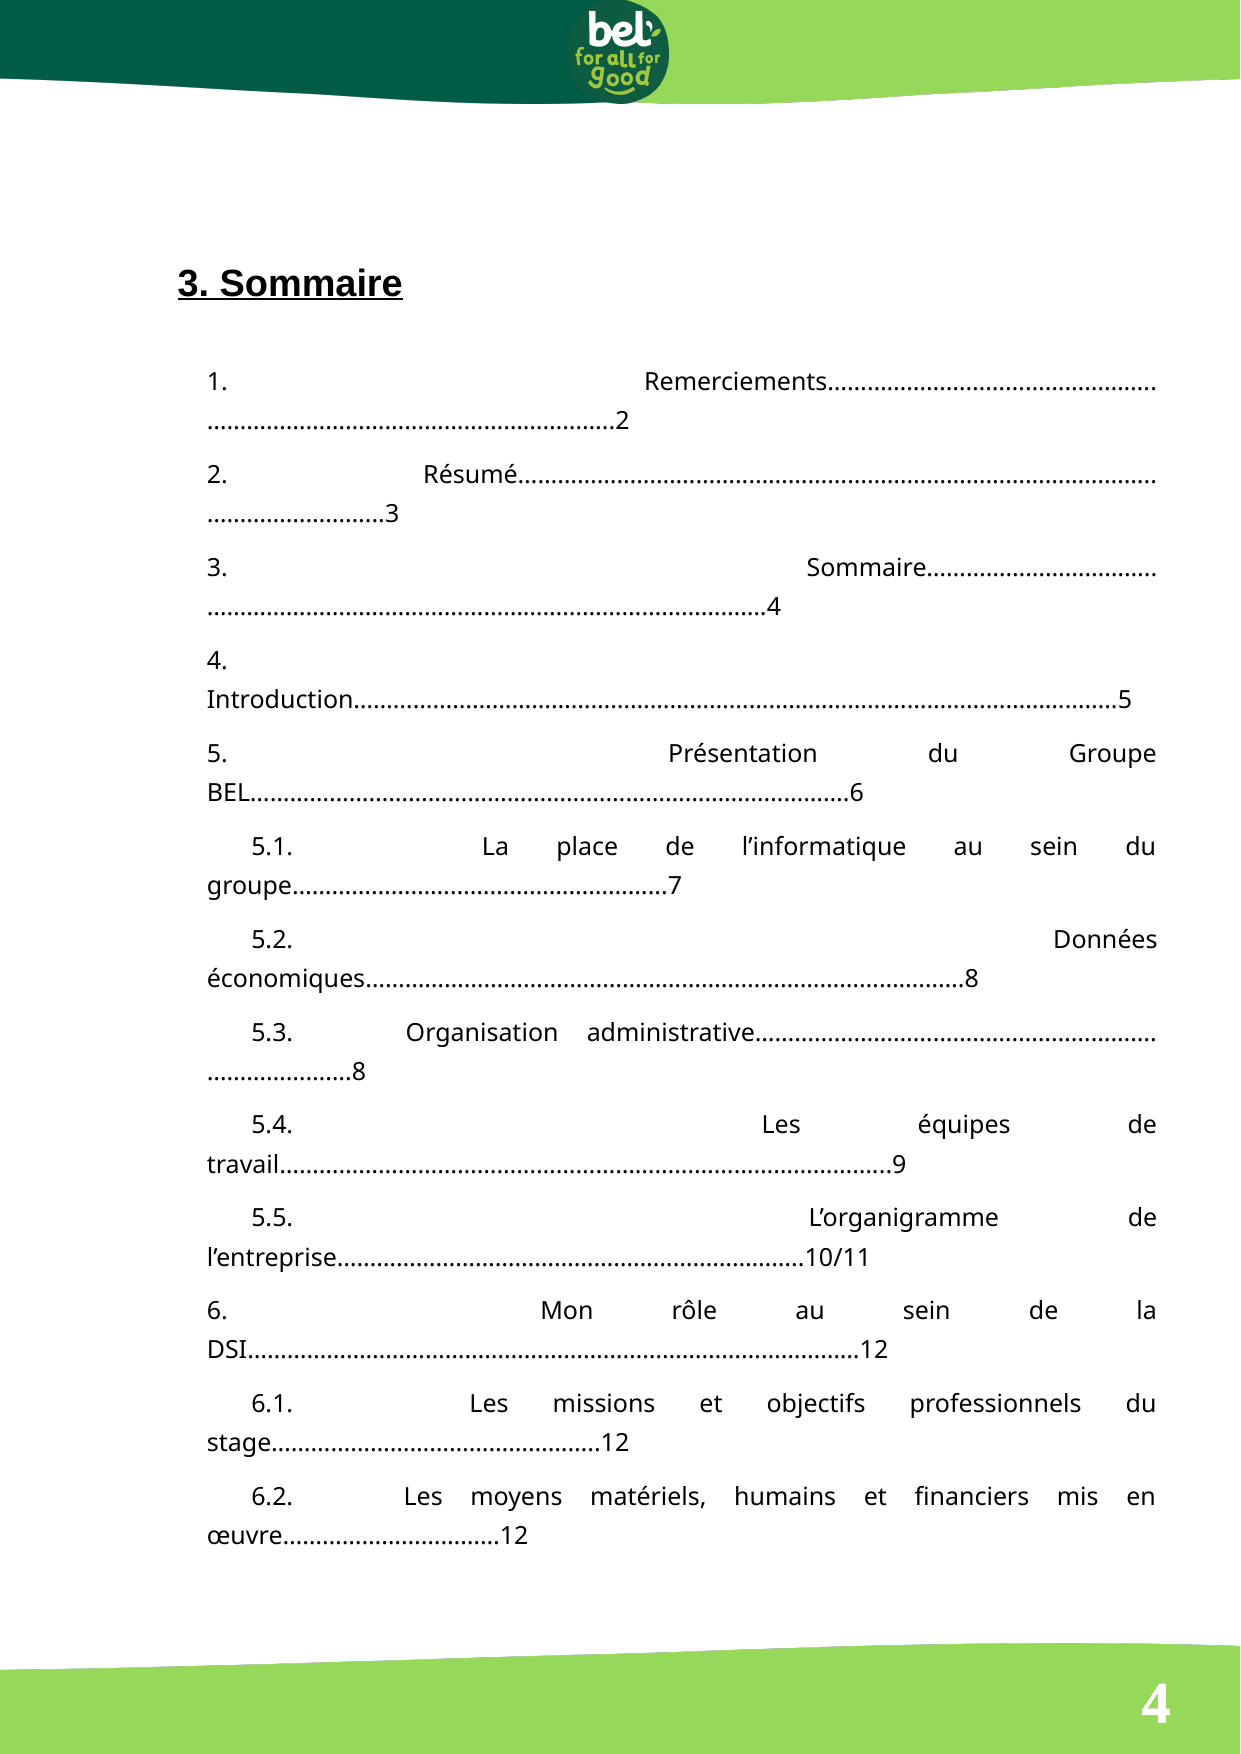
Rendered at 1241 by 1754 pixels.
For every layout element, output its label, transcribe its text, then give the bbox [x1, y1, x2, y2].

text 5.4. Les équipes de travail………………………………………………………………………………...9 [177, 1060, 1181, 1153]
text 1. Remerciements…………………………………………..……………………………………………………..2 [177, 317, 1181, 409]
subtitle 3. Sommaire [177, 260, 1181, 304]
text 5.1. La place de l’informatique au sein du groupe………………………………………………...7 [177, 781, 1181, 874]
text 6.2. Les moyens matériels, humains et financiers mis en œuvre……………………………12 [177, 1432, 1181, 1552]
text 6.1. Les missions et objectifs professionnels du stage…………………………………………..12 [177, 1339, 1181, 1432]
text 4. Introduction……………………………………………………………………………………………………..5 [177, 595, 1181, 688]
text 3. Sommaire……………………………..………………………………………………………………………….4 [177, 502, 1181, 595]
picture [0, 1643, 1241, 1754]
text 5.2. Données économiques……………………………………………………………………………….8 [177, 874, 1181, 967]
text 5. Présentation du Groupe BEL……………………………………………………………………………….6 [177, 688, 1181, 781]
text 5.3. Organisation administrative…………………………………………………….………………….8 [177, 967, 1181, 1060]
text 2. Résumé……………………………..……………………………………………………..……………………...3 [177, 409, 1181, 502]
text 5.5. L’organigramme de l’entreprise……………………………………………………………..10/11 [177, 1153, 1181, 1246]
text 6. Mon rôle au sein de la DSI…………………………………………………………………………………12 [177, 1246, 1181, 1339]
picture [0, 0, 1240, 104]
